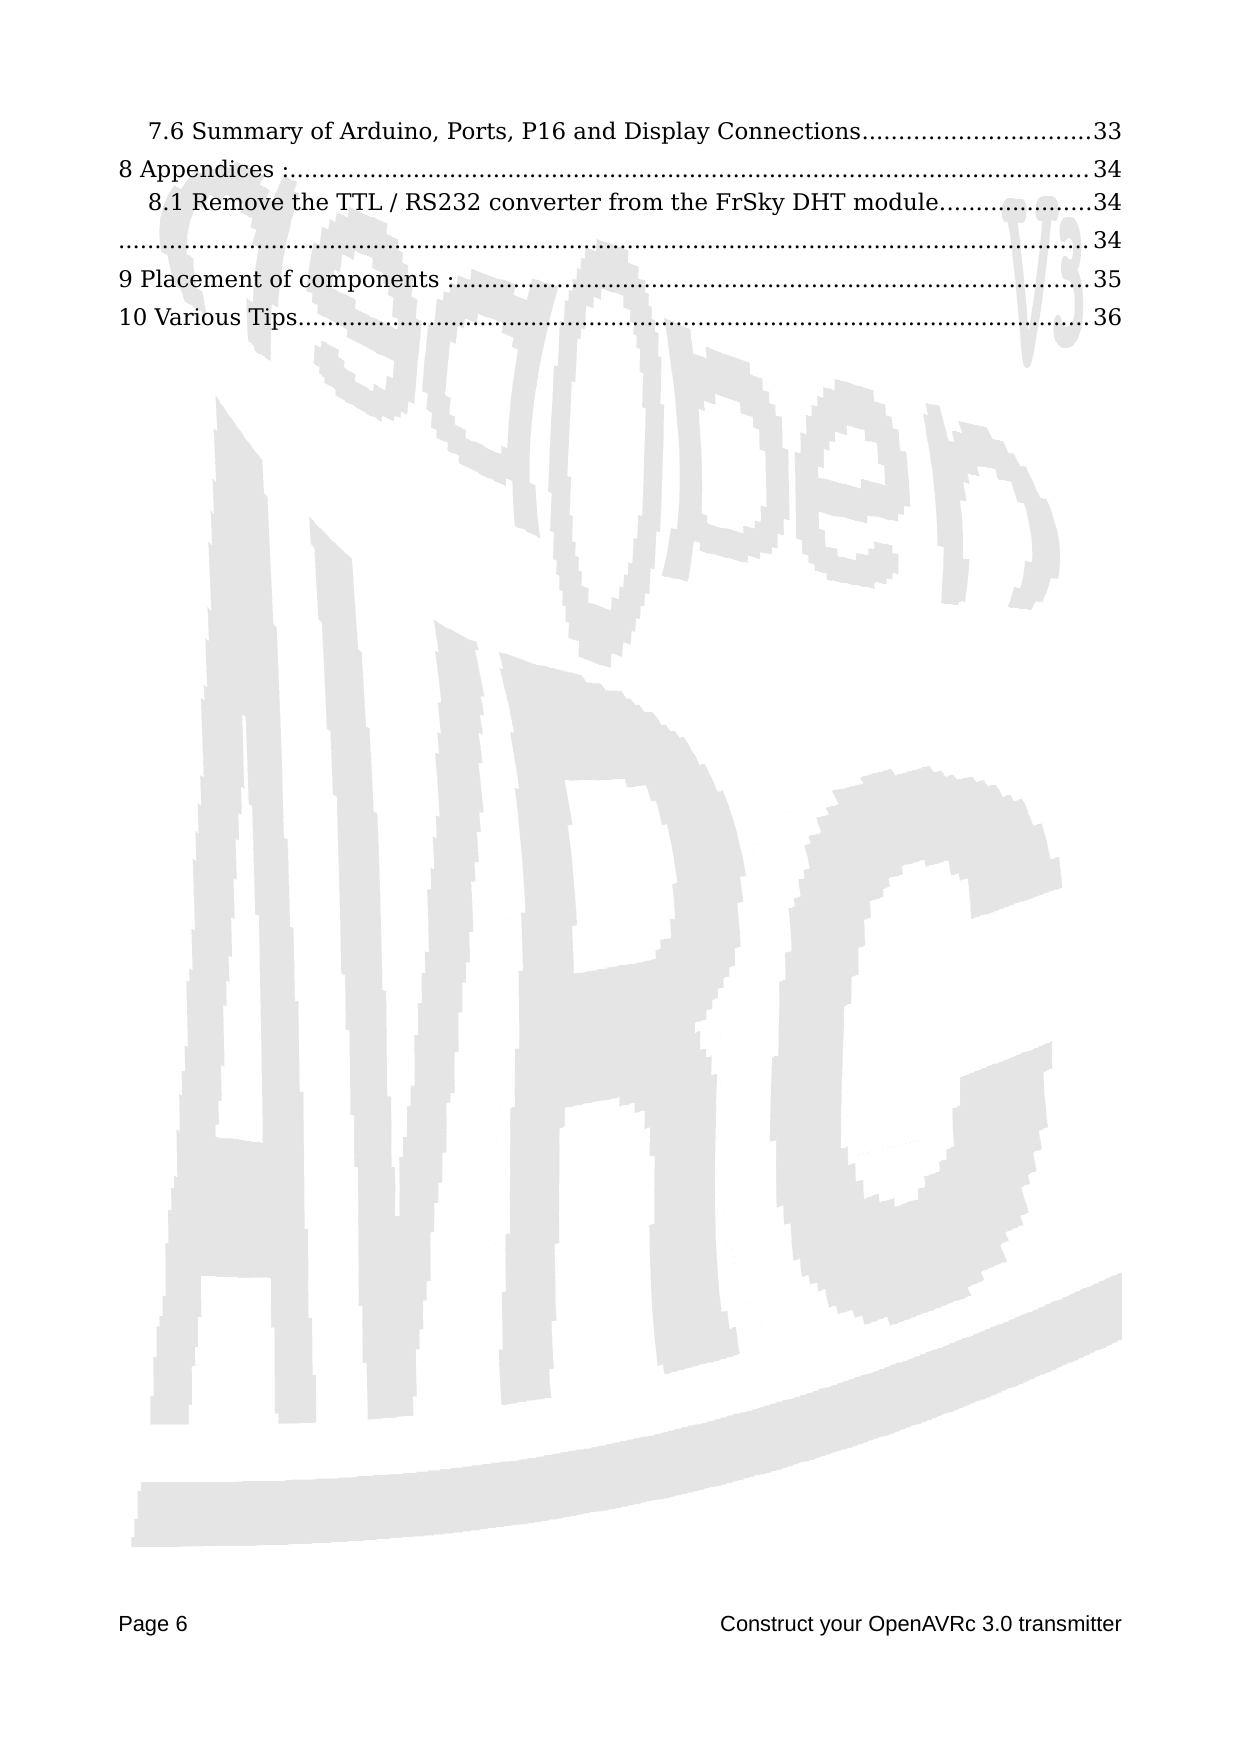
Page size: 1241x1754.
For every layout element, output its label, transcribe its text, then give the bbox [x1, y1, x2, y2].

text 7.6 Summary of Arduino, Ports, P16 and Display Connections 33 [148, 118, 1122, 145]
text 9 Placement of components : 35 [118, 266, 1122, 293]
text 8 Appendices : 34 [118, 157, 1122, 183]
text 8.1 Remove the TTL / RS232 converter from the FrSky DHT module. 34 [148, 189, 1122, 216]
text 34 [118, 228, 1122, 254]
text 10 Various Tips 36 [118, 304, 1122, 331]
